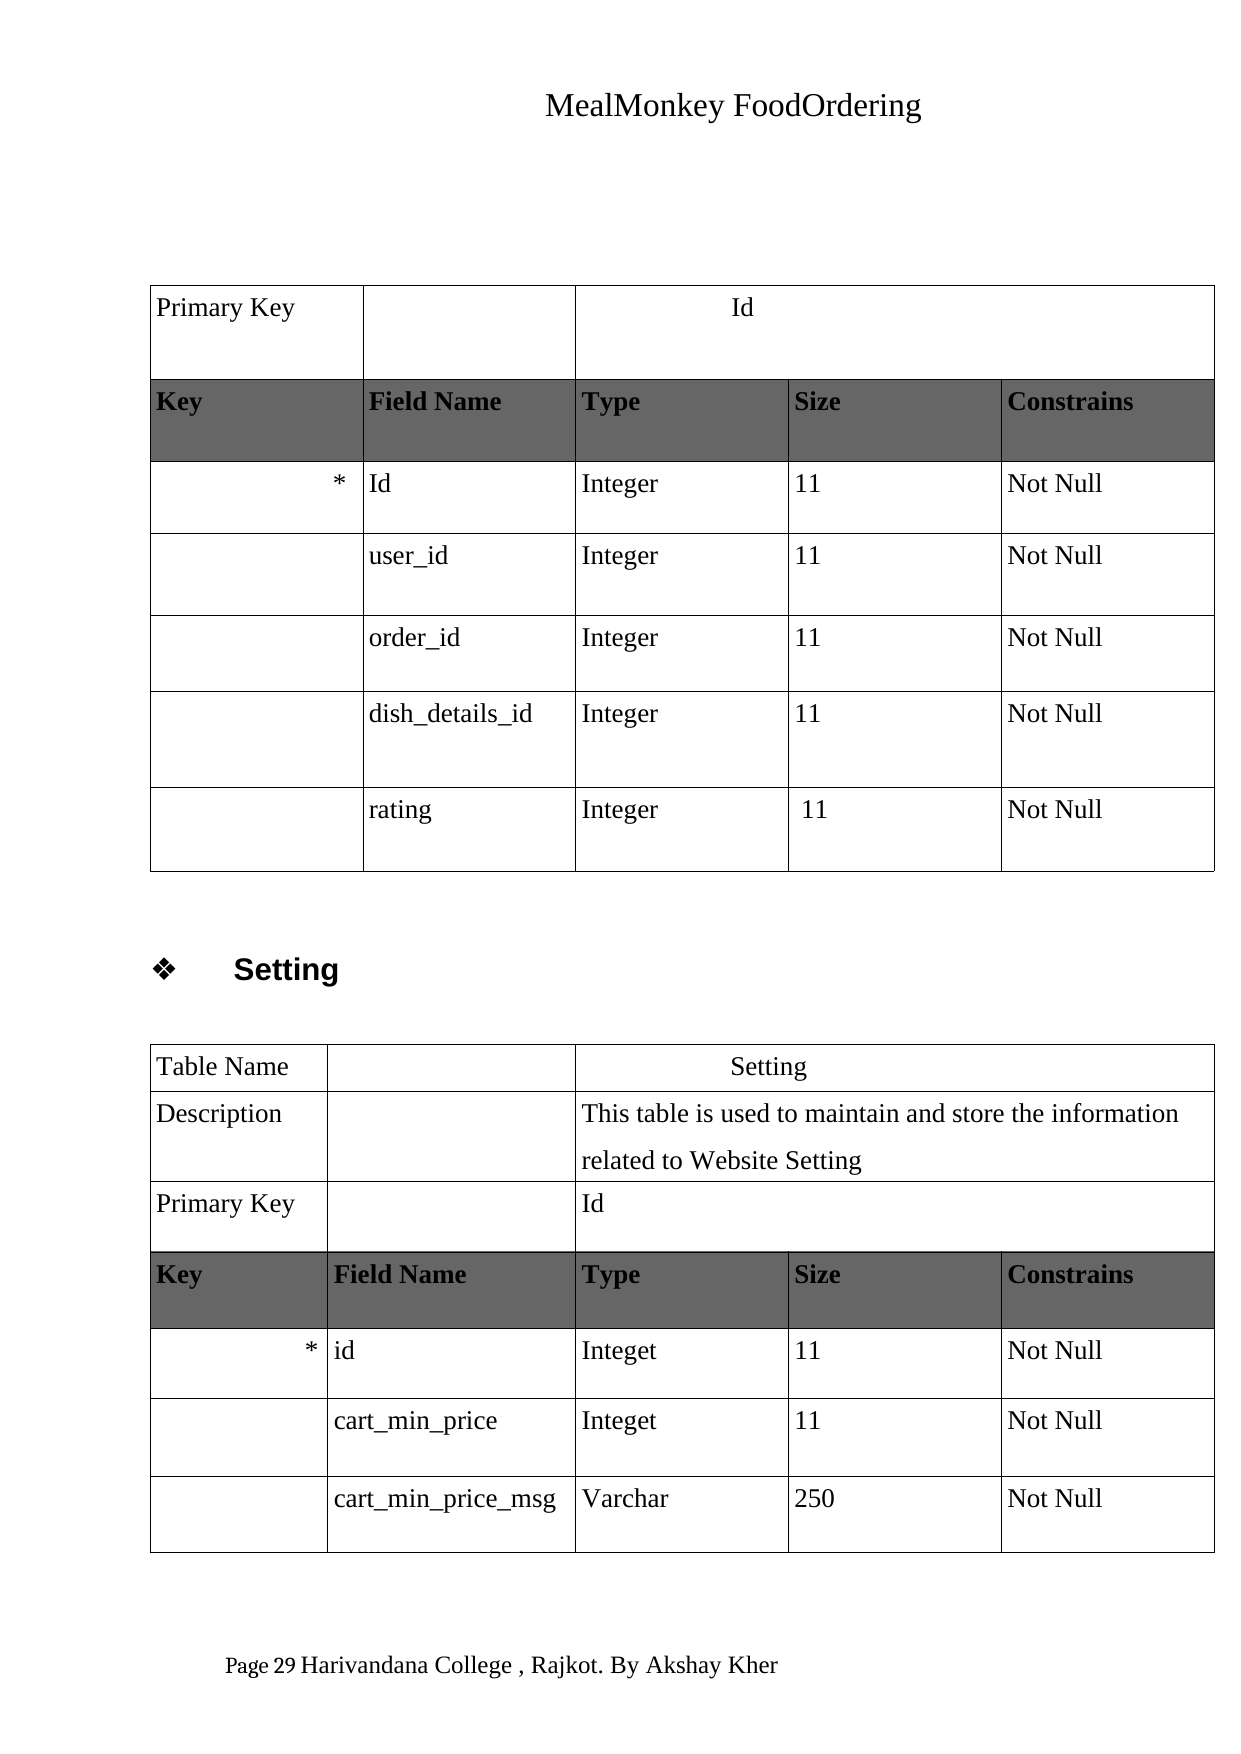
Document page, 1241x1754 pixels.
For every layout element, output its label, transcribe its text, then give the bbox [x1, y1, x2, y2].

table_cell [151, 692, 363, 787]
table_cell [151, 1399, 327, 1476]
table_cell Key [151, 380, 363, 461]
table_cell This table is used to maintain and store the information related to Website Setting [576, 1092, 1214, 1181]
table_cell 11 [789, 788, 1001, 871]
table_cell cart_min_price_msg [328, 1477, 575, 1552]
table_cell Integer [576, 692, 788, 787]
table_cell Not Null [1002, 616, 1214, 691]
table_cell Not Null [1002, 788, 1214, 871]
table_cell Integer [576, 462, 788, 533]
table_cell Not Null [1002, 692, 1214, 787]
table_cell Integer [576, 616, 788, 691]
table_cell Id [364, 462, 575, 533]
table_cell Field Name [364, 380, 575, 461]
table_cell [151, 788, 363, 871]
table_cell Not Null [1002, 534, 1214, 615]
table_cell Varchar [576, 1477, 788, 1552]
table_cell Not Null [1002, 462, 1214, 533]
text ❖ Setting [150, 946, 1214, 989]
table_cell [364, 286, 575, 378]
table_cell * [151, 462, 363, 533]
table_header Table Name [151, 1045, 327, 1091]
table_cell Field Name [328, 1253, 575, 1328]
table_cell 11 [789, 462, 1001, 533]
table_cell 11 [789, 1399, 1001, 1476]
table_cell Integer [576, 534, 788, 615]
table_cell [151, 616, 363, 691]
table_cell Description [151, 1092, 327, 1181]
table_cell Not Null [1002, 1399, 1214, 1476]
table_cell [151, 534, 363, 615]
table_cell 11 [789, 1329, 1001, 1398]
table_cell Not Null [1002, 1329, 1214, 1398]
table_cell Not Null [1002, 1477, 1214, 1552]
table_cell Integet [576, 1399, 788, 1476]
table_cell 11 [789, 692, 1001, 787]
table_cell [151, 1477, 327, 1552]
table_cell Type [576, 1253, 788, 1328]
table_cell Id [576, 286, 1214, 378]
table_cell order_id [364, 616, 575, 691]
table_cell dish_details_id [364, 692, 575, 787]
table_cell Type [576, 380, 788, 461]
table_cell Primary Key [151, 286, 363, 378]
table_cell user_id [364, 534, 575, 615]
table_header [328, 1045, 575, 1091]
table_cell rating [364, 788, 575, 871]
table_cell Constrains [1002, 1253, 1214, 1328]
table_cell [328, 1092, 575, 1181]
table_cell id [328, 1329, 575, 1398]
table_cell Primary Key [151, 1182, 327, 1251]
table_cell Size [789, 1253, 1001, 1328]
table_cell Key [151, 1253, 327, 1328]
table_cell Id [576, 1182, 1214, 1251]
table_cell 250 [789, 1477, 1001, 1552]
table_cell [328, 1182, 575, 1251]
table_cell Integet [576, 1329, 788, 1398]
table_cell * [151, 1329, 327, 1398]
table_cell cart_min_price [328, 1399, 575, 1476]
table_cell 11 [789, 616, 1001, 691]
table_cell Integer [576, 788, 788, 871]
table_cell 11 [789, 534, 1001, 615]
table_header Setting [576, 1045, 1214, 1091]
table_cell Size [789, 380, 1001, 461]
table_cell Constrains [1002, 380, 1214, 461]
